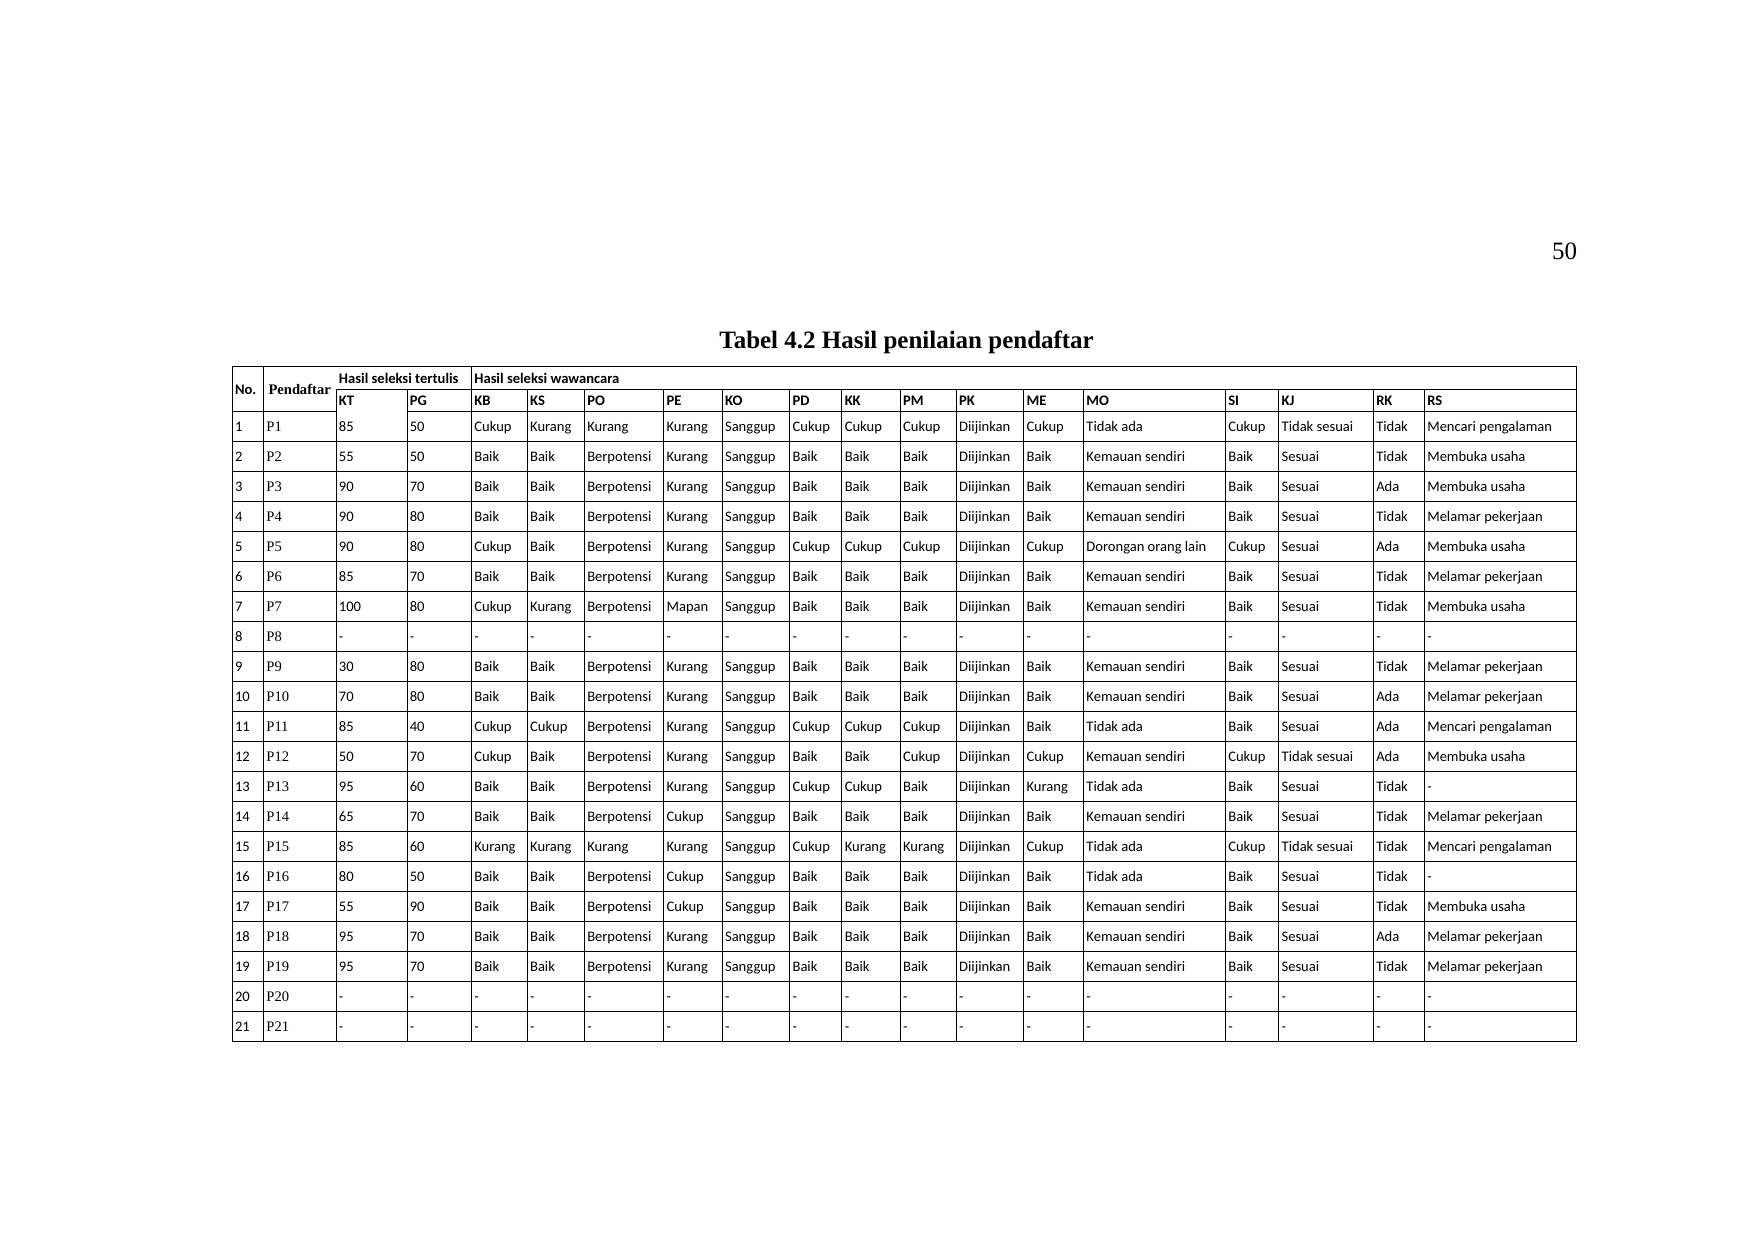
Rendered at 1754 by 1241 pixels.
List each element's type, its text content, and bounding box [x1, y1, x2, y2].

table_cell Baik [472, 442, 527, 471]
table_cell Kurang [664, 502, 722, 531]
table_cell Baik [528, 952, 584, 981]
table_cell Baik [1226, 472, 1278, 501]
table_cell - [337, 982, 407, 1011]
table_cell Kurang [664, 472, 722, 501]
table_cell - [664, 982, 722, 1011]
table_cell - [1024, 622, 1083, 651]
table_cell Sesuai [1279, 922, 1373, 951]
table_cell Kurang [528, 592, 584, 621]
table_cell 85 [337, 411, 407, 441]
table_cell - [1425, 1012, 1576, 1041]
table_cell Baik [842, 802, 900, 831]
table_cell 5 [233, 532, 263, 561]
table_cell Baik [472, 772, 527, 801]
table_cell 80 [408, 502, 471, 531]
table_cell Baik [528, 742, 584, 771]
table_cell Melamar pekerjaan [1425, 922, 1576, 951]
table_cell Cukup [842, 532, 900, 561]
table_cell Mencari pengalaman [1425, 712, 1576, 741]
table_cell 70 [408, 952, 471, 981]
table_cell Cukup [472, 412, 527, 441]
table_cell 8 [233, 622, 263, 651]
table_cell P13 [264, 772, 336, 801]
table_cell Kurang [664, 412, 722, 441]
table_cell Membuka usaha [1425, 442, 1576, 471]
table_cell Baik [790, 922, 841, 951]
table_cell Baik [1024, 862, 1083, 891]
table_cell Baik [901, 682, 956, 711]
table_cell Baik [1024, 682, 1083, 711]
table_cell - [1279, 622, 1373, 651]
table_cell 95 [337, 772, 407, 801]
table_cell Tidak sesuai [1279, 832, 1373, 861]
table_cell PE [664, 390, 722, 411]
table_cell Tidak [1374, 502, 1424, 531]
table_cell 30 [337, 652, 407, 681]
table_cell 20 [233, 982, 263, 1011]
table_cell RK [1374, 390, 1424, 411]
table_cell Baik [472, 472, 527, 501]
table_cell Membuka usaha [1425, 742, 1576, 771]
table_cell 80 [408, 682, 471, 711]
table_cell Cukup [1226, 532, 1278, 561]
table_cell Baik [1024, 952, 1083, 981]
table_cell Kemauan sendiri [1084, 892, 1225, 921]
table_cell 80 [408, 652, 471, 681]
table_cell Baik [472, 892, 527, 921]
table_cell Baik [790, 562, 841, 591]
table_cell Berpotensi [585, 952, 663, 981]
table_cell KJ [1279, 390, 1373, 411]
table_cell Baik [842, 682, 900, 711]
table_cell Baik [528, 802, 584, 831]
table_cell - [472, 622, 527, 651]
table_cell Baik [842, 502, 900, 531]
table_cell Ada [1374, 472, 1424, 501]
table_cell - [472, 982, 527, 1011]
table_cell Baik [1226, 502, 1278, 531]
table_cell Baik [1226, 772, 1278, 801]
table_cell Berpotensi [585, 892, 663, 921]
table_cell Kurang [528, 412, 584, 441]
table_cell - [723, 622, 789, 651]
table_cell Berpotensi [585, 502, 663, 531]
table_cell Baik [1226, 652, 1278, 681]
table_cell Membuka usaha [1425, 472, 1576, 501]
table_cell Kurang [664, 922, 722, 951]
table_cell 9 [233, 652, 263, 681]
table_cell 70 [408, 562, 471, 591]
table_cell Diijinkan [957, 592, 1023, 621]
table_cell 60 [408, 832, 471, 861]
table_cell Baik [790, 952, 841, 981]
table_cell Cukup [528, 712, 584, 741]
table_cell Sanggup [723, 412, 789, 441]
table_cell KS [528, 390, 584, 411]
table_cell Baik [1226, 952, 1278, 981]
table_cell Sanggup [723, 952, 789, 981]
table_cell Cukup [1024, 742, 1083, 771]
table_cell Cukup [472, 532, 527, 561]
table_cell Sanggup [723, 922, 789, 951]
table_cell - [408, 622, 471, 651]
table_cell Kurang [664, 442, 722, 471]
table_cell 50 [408, 442, 471, 471]
table_cell Tidak sesuai [1279, 412, 1373, 441]
table_cell Diijinkan [957, 712, 1023, 741]
table_cell Sanggup [723, 562, 789, 591]
table_cell - [1425, 862, 1576, 891]
table_cell - [1279, 1012, 1373, 1041]
table_cell Baik [528, 682, 584, 711]
table_cell - [723, 1012, 789, 1041]
table_cell Baik [790, 442, 841, 471]
table_cell Kurang [664, 832, 722, 861]
table_cell - [790, 1012, 841, 1041]
table_cell PK [957, 390, 1023, 411]
table_cell 55 [337, 892, 407, 921]
table_cell Diijinkan [957, 652, 1023, 681]
table_cell Cukup [842, 412, 900, 441]
table_cell Baik [472, 922, 527, 951]
table_cell Kemauan sendiri [1084, 922, 1225, 951]
table_cell - [1084, 622, 1225, 651]
table_cell 7 [233, 592, 263, 621]
table_cell P12 [264, 742, 336, 771]
table_cell - [664, 1012, 722, 1041]
table_cell 70 [337, 682, 407, 711]
table_cell Berpotensi [585, 532, 663, 561]
table_cell Baik [901, 592, 956, 621]
table_cell Cukup [901, 532, 956, 561]
table_cell Diijinkan [957, 562, 1023, 591]
table_cell - [1226, 982, 1278, 1011]
table_cell 70 [408, 802, 471, 831]
table_cell Sesuai [1279, 952, 1373, 981]
table_cell Diijinkan [957, 862, 1023, 891]
table_cell Sesuai [1279, 592, 1373, 621]
table_cell 90 [337, 472, 407, 501]
table_cell Berpotensi [585, 652, 663, 681]
table_cell 14 [233, 802, 263, 831]
table_cell Dorongan orang lain [1084, 532, 1225, 561]
table_cell Kemauan sendiri [1084, 682, 1225, 711]
table_cell Berpotensi [585, 922, 663, 951]
table_cell Ada [1374, 532, 1424, 561]
table_cell - [1226, 1012, 1278, 1041]
table_header Hasil seleksi wawancara [472, 367, 1576, 389]
table_cell P7 [264, 592, 336, 621]
table_cell Sesuai [1279, 652, 1373, 681]
table_cell 95 [337, 922, 407, 951]
table_cell Cukup [1226, 742, 1278, 771]
table_cell 70 [408, 472, 471, 501]
table_header Hasil seleksi tertulis [336, 367, 471, 389]
table_cell Baik [901, 562, 956, 591]
table_cell Berpotensi [585, 562, 663, 591]
table_cell Kurang [664, 652, 722, 681]
table_cell Baik [842, 562, 900, 591]
table_cell 90 [337, 502, 407, 531]
table_cell Baik [1226, 712, 1278, 741]
table_cell 70 [408, 922, 471, 951]
table_cell 18 [233, 922, 263, 951]
table_cell Baik [1226, 592, 1278, 621]
table_cell 95 [337, 952, 407, 981]
table_cell KO [723, 390, 789, 411]
table_cell Baik [528, 532, 584, 561]
table_cell Berpotensi [585, 742, 663, 771]
table_cell Mencari pengalaman [1425, 832, 1576, 861]
table_cell - [723, 982, 789, 1011]
table_cell Cukup [1024, 532, 1083, 561]
table_cell Sesuai [1279, 862, 1373, 891]
table_cell P11 [264, 712, 336, 741]
table_cell Kurang [664, 772, 722, 801]
table_cell 65 [337, 802, 407, 831]
table_cell 90 [337, 532, 407, 561]
table_cell KK [842, 390, 900, 411]
table_cell KB [472, 390, 527, 411]
table_cell - [408, 982, 471, 1011]
table_cell Melamar pekerjaan [1425, 652, 1576, 681]
table_cell Tidak [1374, 802, 1424, 831]
table_cell Berpotensi [585, 862, 663, 891]
table_cell Berpotensi [585, 592, 663, 621]
table_cell 80 [408, 532, 471, 561]
table_cell Tidak [1374, 952, 1424, 981]
table_cell Sanggup [723, 442, 789, 471]
table_cell - [957, 622, 1023, 651]
table_cell Baik [842, 592, 900, 621]
table_cell Berpotensi [585, 682, 663, 711]
table_cell Tidak [1374, 412, 1424, 441]
table_cell Baik [1024, 652, 1083, 681]
table_cell Baik [1226, 682, 1278, 711]
table_cell P10 [264, 682, 336, 711]
table_cell Kurang [901, 832, 956, 861]
table_cell 50 [408, 412, 471, 441]
table_cell Baik [901, 652, 956, 681]
table_cell Sesuai [1279, 562, 1373, 591]
table_cell Sanggup [723, 502, 789, 531]
table_cell Tidak ada [1084, 712, 1225, 741]
table_cell 13 [233, 772, 263, 801]
table_cell Kurang [1024, 772, 1083, 801]
table_cell Kurang [664, 742, 722, 771]
table_cell Tidak [1374, 652, 1424, 681]
table_cell 19 [233, 952, 263, 981]
table_cell - [337, 622, 407, 651]
table_cell ME [1024, 390, 1083, 411]
table_cell Mencari pengalaman [1425, 412, 1576, 441]
table_cell Tidak [1374, 562, 1424, 591]
table_cell Cukup [790, 772, 841, 801]
table_cell Cukup [1024, 412, 1083, 441]
table_cell Sanggup [723, 862, 789, 891]
table_cell Baik [472, 802, 527, 831]
table_cell Ada [1374, 712, 1424, 741]
table_cell Membuka usaha [1425, 532, 1576, 561]
table_cell Tidak sesuai [1279, 742, 1373, 771]
table_cell Kemauan sendiri [1084, 652, 1225, 681]
table_cell Baik [528, 652, 584, 681]
table_cell PO [585, 390, 663, 411]
table_cell Diijinkan [957, 772, 1023, 801]
table_cell Baik [790, 742, 841, 771]
table_cell Kemauan sendiri [1084, 802, 1225, 831]
table_cell Diijinkan [957, 412, 1023, 441]
table_cell Baik [1024, 472, 1083, 501]
table_cell 50 [408, 862, 471, 891]
table_cell Baik [1024, 502, 1083, 531]
table_cell 4 [233, 502, 263, 531]
table_cell Baik [790, 892, 841, 921]
table_cell Membuka usaha [1425, 892, 1576, 921]
table_cell Kurang [472, 832, 527, 861]
table_cell Sesuai [1279, 772, 1373, 801]
table_cell 85 [337, 832, 407, 861]
table_cell 6 [233, 562, 263, 591]
table_cell - [528, 982, 584, 1011]
text Tabel 4.2 Hasil penilaian pendaftar [236, 325, 1577, 354]
table_cell Cukup [1024, 832, 1083, 861]
table_cell Kemauan sendiri [1084, 442, 1225, 471]
table_cell - [1024, 982, 1083, 1011]
table_cell Baik [901, 772, 956, 801]
table_cell Kurang [664, 712, 722, 741]
table_cell Baik [528, 442, 584, 471]
table_cell Diijinkan [957, 922, 1023, 951]
table_cell Kemauan sendiri [1084, 952, 1225, 981]
table_cell Baik [790, 682, 841, 711]
table_cell - [1084, 982, 1225, 1011]
table_cell Cukup [664, 802, 722, 831]
table_cell Sesuai [1279, 682, 1373, 711]
table_cell Sanggup [723, 472, 789, 501]
table_cell Cukup [842, 772, 900, 801]
table_cell Diijinkan [957, 442, 1023, 471]
table_cell Sesuai [1279, 502, 1373, 531]
table_cell Baik [528, 862, 584, 891]
table_cell 80 [337, 862, 407, 891]
table_cell Melamar pekerjaan [1425, 802, 1576, 831]
table_cell Diijinkan [957, 682, 1023, 711]
table_cell Membuka usaha [1425, 592, 1576, 621]
table_cell Baik [842, 742, 900, 771]
table_cell Sanggup [723, 772, 789, 801]
table_cell Ada [1374, 682, 1424, 711]
table_cell - [337, 1012, 407, 1041]
table_cell Tidak [1374, 772, 1424, 801]
table_cell Baik [790, 802, 841, 831]
table_cell 1 [233, 412, 263, 441]
table_cell 21 [233, 1012, 263, 1041]
table_cell P2 [264, 442, 336, 471]
table_cell Baik [842, 862, 900, 891]
table_cell Diijinkan [957, 802, 1023, 831]
table_cell P9 [264, 652, 336, 681]
table_cell 85 [337, 712, 407, 741]
table_cell Baik [1226, 922, 1278, 951]
table_cell Cukup [472, 592, 527, 621]
table_cell Sanggup [723, 802, 789, 831]
table_header Pendaftar [264, 367, 336, 411]
table_cell Melamar pekerjaan [1425, 562, 1576, 591]
table_cell - [901, 622, 956, 651]
table_cell Baik [472, 562, 527, 591]
table_cell - [528, 622, 584, 651]
table_cell MO [1084, 390, 1225, 411]
table_cell Kurang [585, 412, 663, 441]
table_cell - [1425, 622, 1576, 651]
table_cell Kemauan sendiri [1084, 562, 1225, 591]
table_cell Baik [528, 772, 584, 801]
table_cell Ada [1374, 922, 1424, 951]
table_cell Sanggup [723, 832, 789, 861]
table_cell - [1425, 982, 1576, 1011]
table_cell P21 [264, 1012, 336, 1041]
table_cell Sanggup [723, 682, 789, 711]
table_cell P16 [264, 862, 336, 891]
table_cell Sesuai [1279, 532, 1373, 561]
table_cell Cukup [472, 742, 527, 771]
table_cell - [1374, 622, 1424, 651]
table_cell Diijinkan [957, 742, 1023, 771]
table_cell 70 [408, 742, 471, 771]
table_cell Baik [842, 922, 900, 951]
table_cell - [472, 1012, 527, 1041]
table_cell 85 [337, 562, 407, 591]
table_cell Baik [901, 442, 956, 471]
table_cell Baik [901, 502, 956, 531]
table_cell Berpotensi [585, 442, 663, 471]
table_cell Tidak ada [1084, 862, 1225, 891]
table_cell 60 [408, 772, 471, 801]
table_cell P17 [264, 892, 336, 921]
table_cell Tidak ada [1084, 412, 1225, 441]
table_cell Cukup [790, 412, 841, 441]
table_cell Baik [842, 652, 900, 681]
table_cell Baik [1024, 562, 1083, 591]
table_cell 17 [233, 892, 263, 921]
table_cell Diijinkan [957, 952, 1023, 981]
table_cell PD [790, 390, 841, 411]
table_cell Kemauan sendiri [1084, 742, 1225, 771]
table_cell Diijinkan [957, 832, 1023, 861]
table_cell - [585, 982, 663, 1011]
table_cell Baik [528, 562, 584, 591]
table_cell Baik [842, 442, 900, 471]
table_cell - [1084, 1012, 1225, 1041]
table_cell Baik [790, 652, 841, 681]
table_cell Sanggup [723, 712, 789, 741]
table_header No. [233, 367, 263, 411]
table_cell Baik [842, 892, 900, 921]
table_cell Cukup [901, 712, 956, 741]
table_cell Baik [1024, 802, 1083, 831]
table_cell - [901, 982, 956, 1011]
table_cell Baik [472, 952, 527, 981]
table_cell Baik [528, 502, 584, 531]
table_cell Mapan [664, 592, 722, 621]
table_cell Baik [901, 802, 956, 831]
table_cell Tidak [1374, 832, 1424, 861]
table_cell Baik [1226, 802, 1278, 831]
table_cell - [842, 982, 900, 1011]
table_cell 2 [233, 442, 263, 471]
table_cell Diijinkan [957, 892, 1023, 921]
table_cell Cukup [472, 712, 527, 741]
table_cell - [790, 982, 841, 1011]
table_cell Baik [901, 862, 956, 891]
table_cell Kurang [585, 832, 663, 861]
table_cell Baik [901, 922, 956, 951]
table_cell Sesuai [1279, 802, 1373, 831]
table_cell - [790, 622, 841, 651]
table_cell Baik [1226, 442, 1278, 471]
table_cell Cukup [901, 412, 956, 441]
table_cell Baik [790, 502, 841, 531]
table_cell Berpotensi [585, 472, 663, 501]
table_cell Kurang [842, 832, 900, 861]
table_cell Baik [1226, 892, 1278, 921]
table_cell Diijinkan [957, 532, 1023, 561]
table_cell Cukup [1226, 832, 1278, 861]
table_cell Cukup [842, 712, 900, 741]
table_cell Cukup [664, 862, 722, 891]
table_cell Baik [1226, 862, 1278, 891]
table_cell P18 [264, 922, 336, 951]
table_cell Baik [1024, 592, 1083, 621]
table_cell - [1374, 982, 1424, 1011]
table_cell Diijinkan [957, 472, 1023, 501]
table_cell P4 [264, 502, 336, 531]
table_cell - [957, 982, 1023, 1011]
table_cell Kurang [664, 562, 722, 591]
table_cell - [1374, 1012, 1424, 1041]
table_cell Tidak [1374, 592, 1424, 621]
table_cell Baik [1024, 712, 1083, 741]
table_cell Sesuai [1279, 442, 1373, 471]
table_cell Baik [901, 952, 956, 981]
table_cell Baik [472, 862, 527, 891]
table_cell - [901, 1012, 956, 1041]
table_cell Kurang [664, 952, 722, 981]
table_cell - [1226, 622, 1278, 651]
table_cell Tidak [1374, 862, 1424, 891]
table_cell Baik [790, 862, 841, 891]
table_cell Kemauan sendiri [1084, 472, 1225, 501]
table_cell P15 [264, 832, 336, 861]
table_cell PM [901, 390, 956, 411]
table_cell Baik [528, 472, 584, 501]
table_cell Baik [472, 652, 527, 681]
table_cell Sanggup [723, 532, 789, 561]
table_cell Cukup [901, 742, 956, 771]
table_cell Baik [842, 952, 900, 981]
table_cell Sanggup [723, 742, 789, 771]
table_cell - [585, 622, 663, 651]
table_cell - [842, 622, 900, 651]
table_cell P5 [264, 532, 336, 561]
table_cell Tidak [1374, 892, 1424, 921]
table_cell - [957, 1012, 1023, 1041]
table_cell 3 [233, 472, 263, 501]
table_cell 11 [233, 712, 263, 741]
table_cell 10 [233, 682, 263, 711]
table_cell - [1425, 772, 1576, 801]
table_cell - [528, 1012, 584, 1041]
table_cell Kemauan sendiri [1084, 592, 1225, 621]
table_cell SI [1226, 390, 1278, 411]
table_cell Sesuai [1279, 892, 1373, 921]
table_cell Sanggup [723, 892, 789, 921]
table_cell P3 [264, 472, 336, 501]
table_cell 55 [337, 442, 407, 471]
table_cell P6 [264, 562, 336, 591]
table_cell Baik [1024, 442, 1083, 471]
table_cell KT [337, 390, 407, 411]
table_cell Kurang [664, 682, 722, 711]
table_cell Tidak ada [1084, 772, 1225, 801]
table_cell - [1024, 1012, 1083, 1041]
table_cell Baik [790, 592, 841, 621]
table_cell Baik [1024, 922, 1083, 951]
table_cell Baik [1024, 892, 1083, 921]
table_cell Melamar pekerjaan [1425, 502, 1576, 531]
table_cell P20 [264, 982, 336, 1011]
table_cell Baik [901, 472, 956, 501]
table_cell Tidak ada [1084, 832, 1225, 861]
table_cell 40 [408, 712, 471, 741]
table_cell Sesuai [1279, 472, 1373, 501]
table_cell Sesuai [1279, 712, 1373, 741]
table_cell Cukup [790, 532, 841, 561]
table_cell Cukup [1226, 412, 1278, 441]
table_cell Diijinkan [957, 502, 1023, 531]
table_cell Sanggup [723, 592, 789, 621]
table_cell P8 [264, 622, 336, 651]
table_cell P14 [264, 802, 336, 831]
table_cell Baik [842, 472, 900, 501]
table_cell Sanggup [723, 652, 789, 681]
table_cell 100 [337, 592, 407, 621]
table_cell Baik [528, 922, 584, 951]
table_cell P1 [264, 412, 336, 441]
table_cell Baik [472, 502, 527, 531]
table_cell 15 [233, 832, 263, 861]
table_cell Cukup [664, 892, 722, 921]
table_cell Baik [790, 472, 841, 501]
table_cell Berpotensi [585, 802, 663, 831]
table_cell Berpotensi [585, 772, 663, 801]
table_cell Baik [1226, 562, 1278, 591]
table_cell Cukup [790, 832, 841, 861]
table_cell 80 [408, 592, 471, 621]
table_cell Kurang [664, 532, 722, 561]
table_cell Tidak [1374, 442, 1424, 471]
table_cell - [842, 1012, 900, 1041]
table_cell Kemauan sendiri [1084, 502, 1225, 531]
table_cell - [1279, 982, 1373, 1011]
table_cell 90 [408, 892, 471, 921]
table_cell Baik [901, 892, 956, 921]
table_cell Kurang [528, 832, 584, 861]
table_cell Melamar pekerjaan [1425, 952, 1576, 981]
table_cell Ada [1374, 742, 1424, 771]
table_cell - [664, 622, 722, 651]
table_cell Baik [528, 892, 584, 921]
table_cell PG [408, 390, 471, 411]
table_cell Melamar pekerjaan [1425, 682, 1576, 711]
table_cell 12 [233, 742, 263, 771]
table_cell Baik [472, 682, 527, 711]
table_cell 50 [337, 742, 407, 771]
table_cell Berpotensi [585, 712, 663, 741]
table_cell RS [1425, 390, 1576, 411]
table_cell P19 [264, 952, 336, 981]
table_cell - [408, 1012, 471, 1041]
table_cell 16 [233, 862, 263, 891]
table_cell - [585, 1012, 663, 1041]
table_cell Cukup [790, 712, 841, 741]
